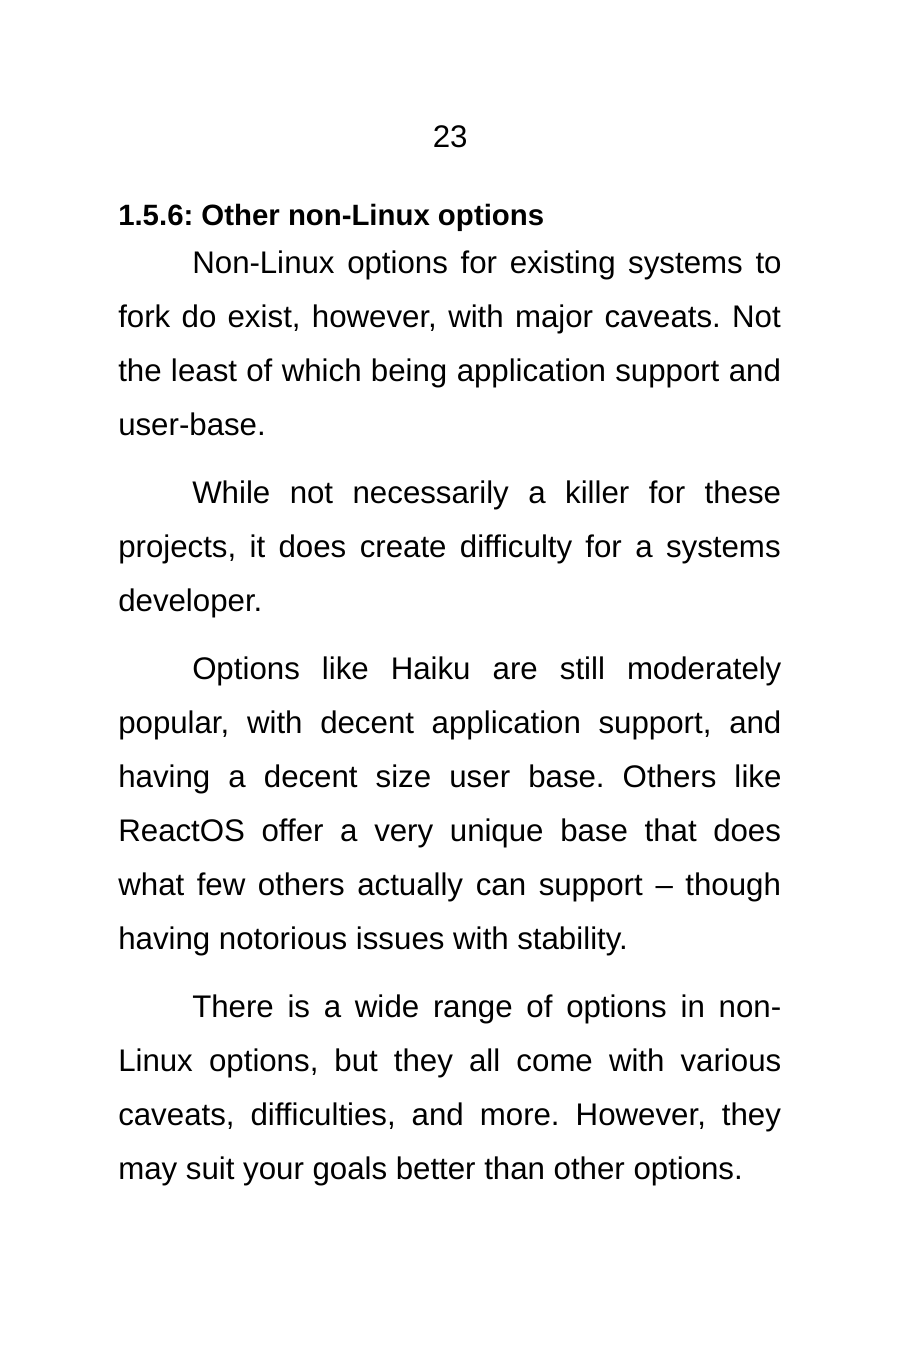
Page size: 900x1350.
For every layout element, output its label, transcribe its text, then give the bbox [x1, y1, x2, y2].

text Non-Linux options for existing systems to fork do exist, however, with major caveats. Not the least of which being application support and user-base. [118, 244, 782, 442]
text There is a wide range of options in non-Linux options, but they all come with various caveats, difficulties, and more. However, they may suit your goals better than other options. [118, 988, 782, 1186]
subtitle 1.5.6: Other non-Linux options [118, 198, 782, 232]
text While not necessarily a killer for these projects, it does create difficulty for a systems developer. [118, 474, 782, 618]
text Options like Haiku are still moderately popular, with decent application support, and having a decent size user base. Others like ReactOS offer a very unique base that does what few others actually can support – though having notorious issues with stability. [118, 651, 782, 956]
